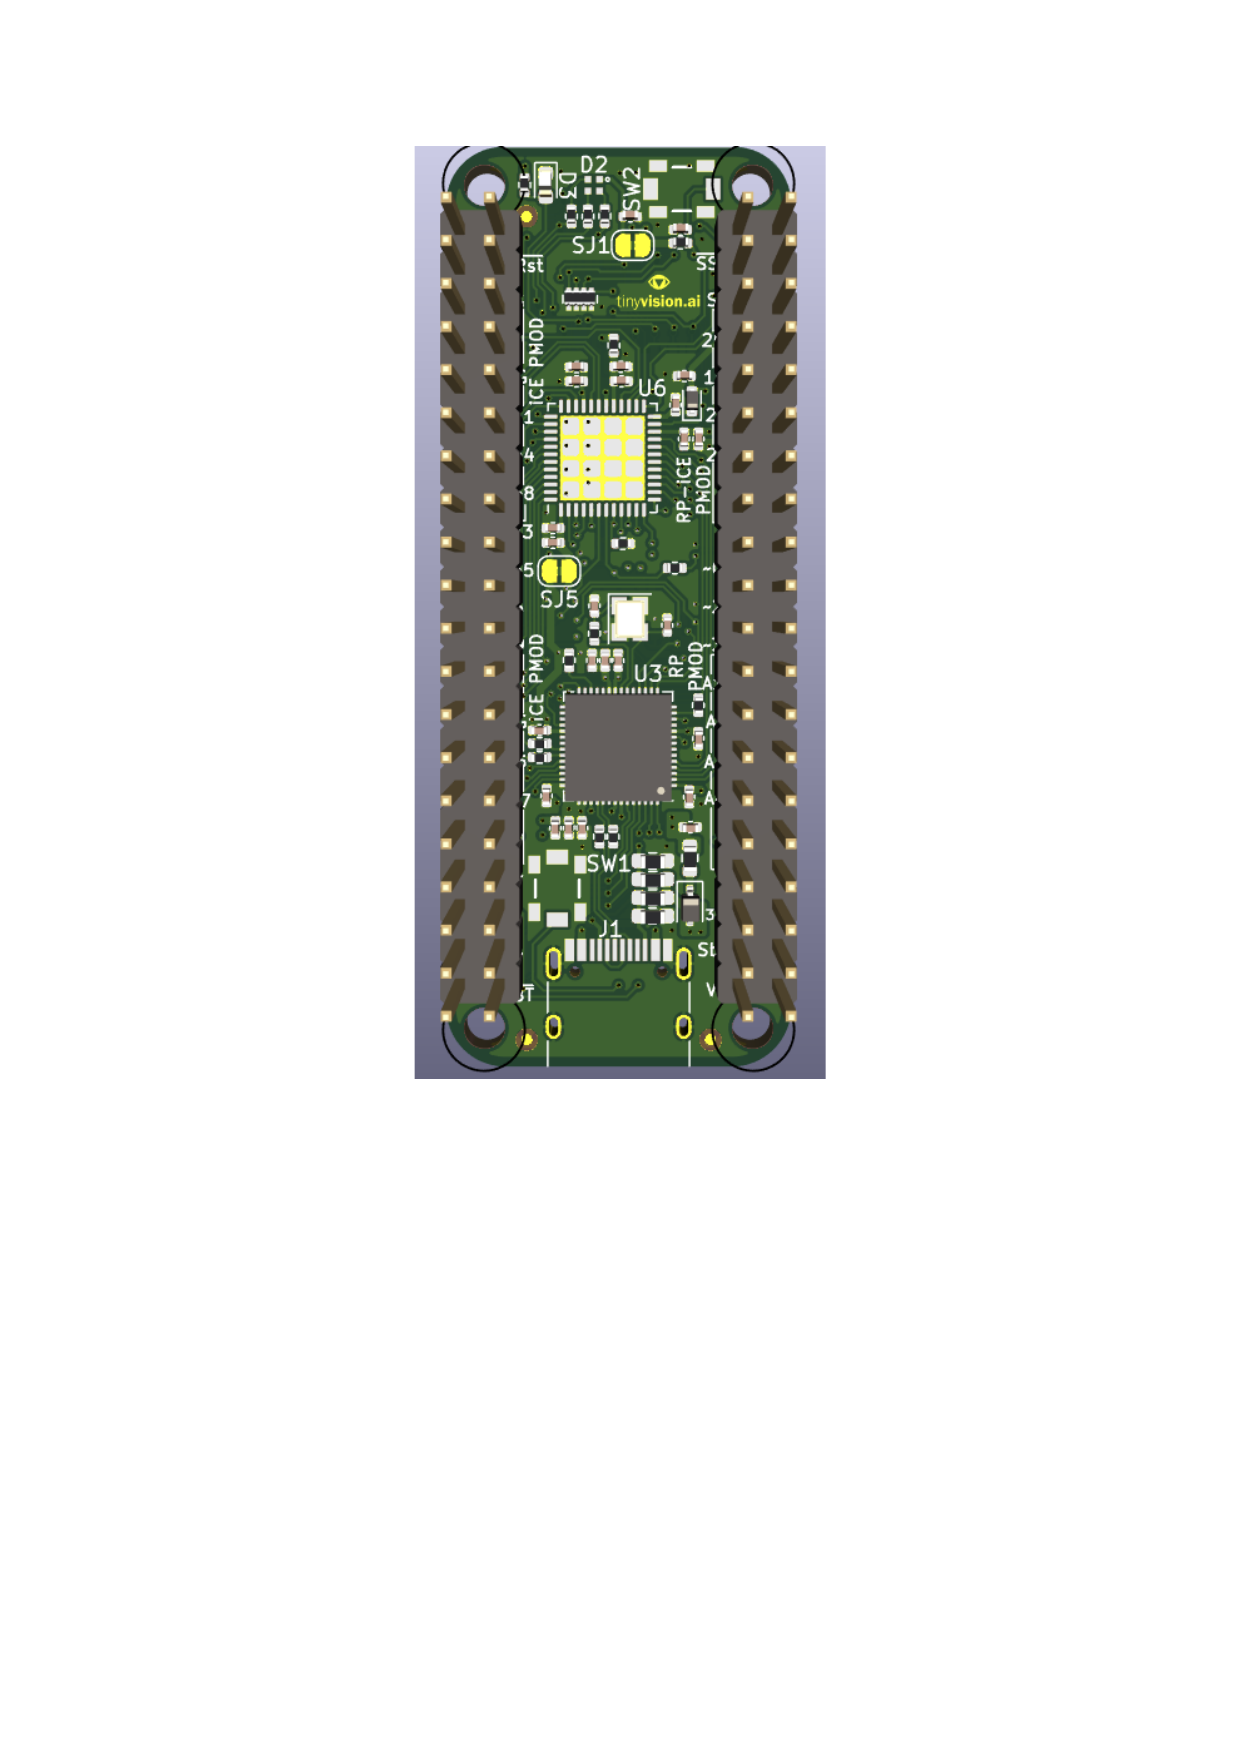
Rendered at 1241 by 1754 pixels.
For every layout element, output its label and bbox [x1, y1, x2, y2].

picture [414, 146, 826, 1079]
